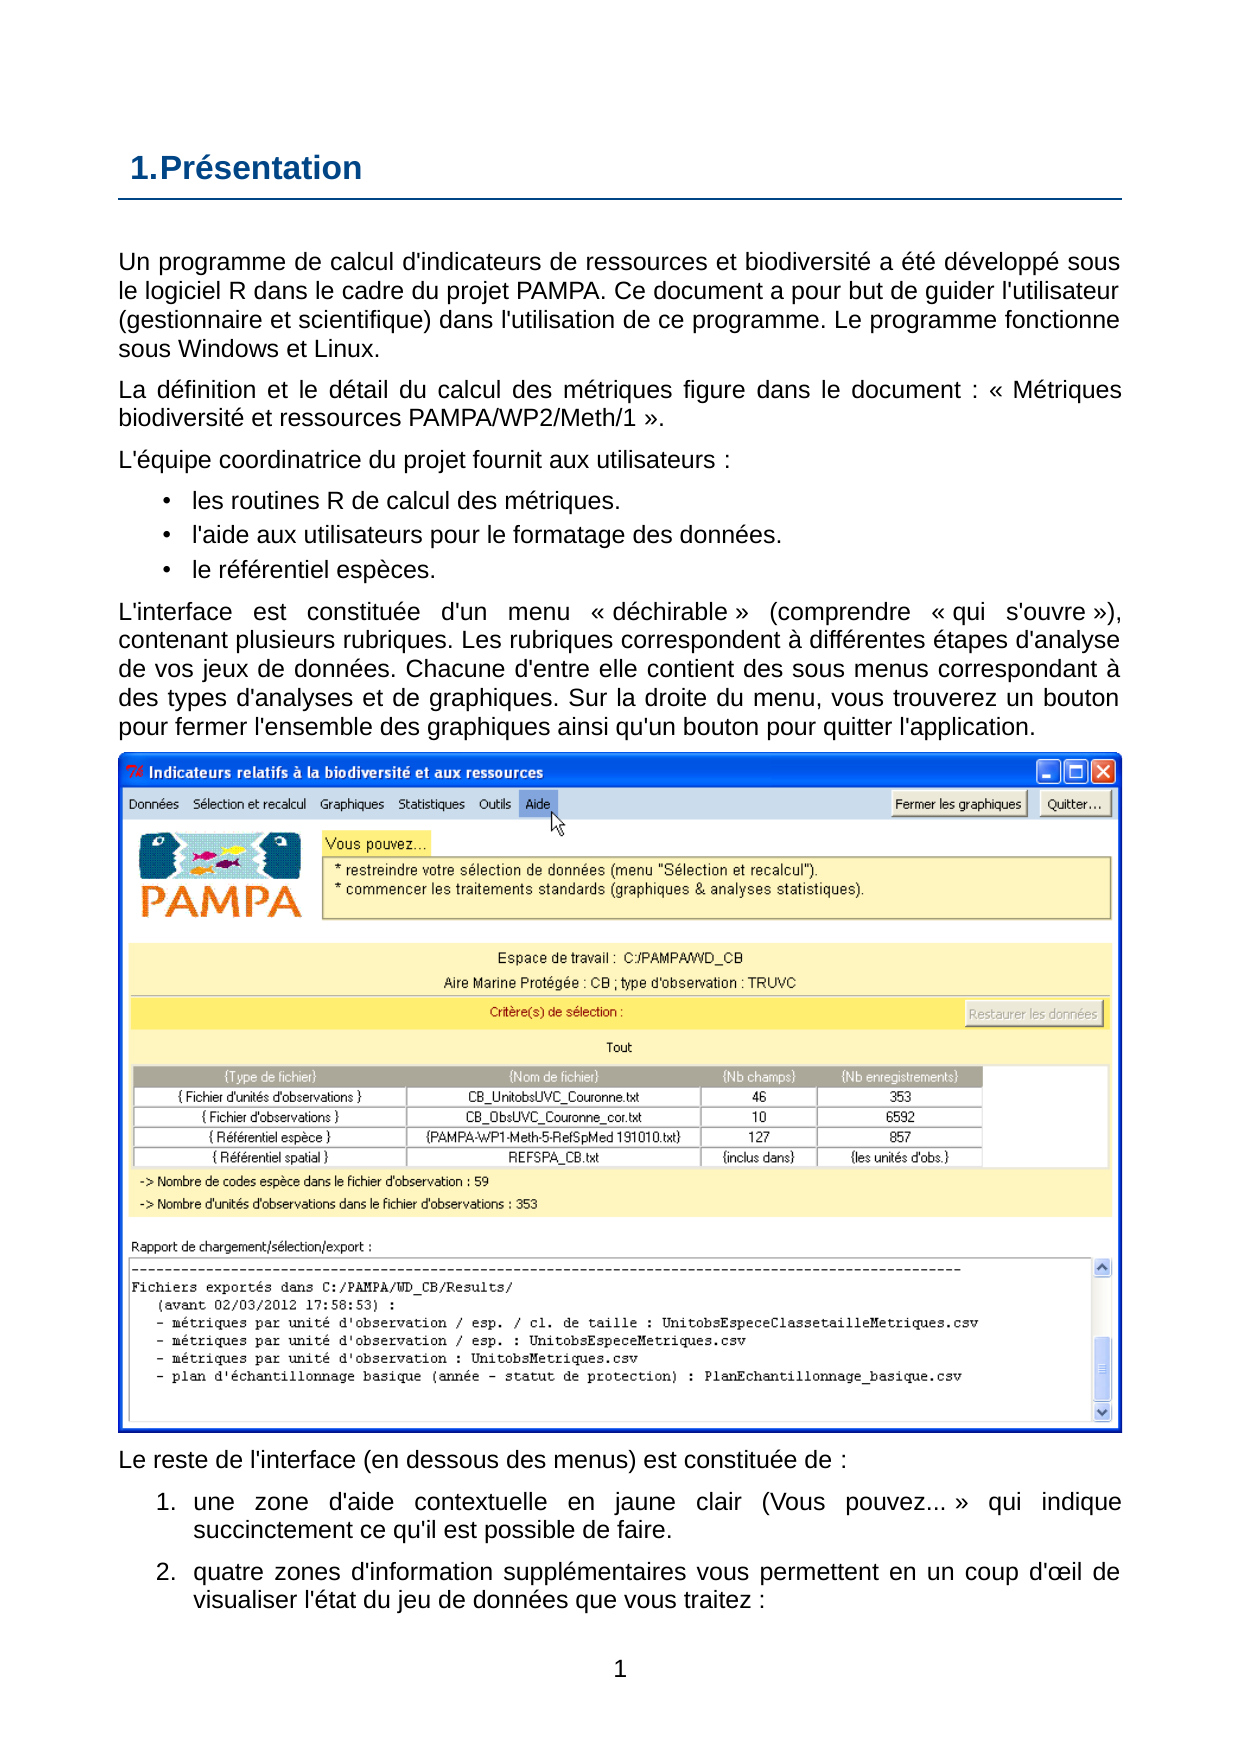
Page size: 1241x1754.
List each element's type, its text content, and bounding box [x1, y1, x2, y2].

list les routines R de calcul des métriques. [162, 486, 1122, 514]
list le référentiel espèces. [162, 555, 1122, 584]
text La définition et le détail du calcul des métriques figure dans le document : « Métriques biodiversité et ressources PAMPA/WP2/Meth/1 ». [118, 375, 1122, 432]
subtitle Présentation [118, 136, 1122, 198]
text Le reste de l'interface (en dessous des menus) est constituée de : [118, 1445, 1122, 1474]
text L'équipe coordinatrice du projet fournit aux utilisateurs : [118, 444, 1122, 473]
picture [118, 752, 1123, 1433]
list l'aide aux utilisateurs pour le formatage des données. [162, 521, 1122, 549]
list une zone d'aide contextuelle en jaune clair (Vous pouvez... » qui indique succinctement ce qu'il est possible de faire. [156, 1487, 1122, 1544]
text Un programme de calcul d'indicateurs de ressources et biodiversité a été développé sous le logiciel R dans le cadre du projet PAMPA. Ce document a pour but de guider l'utilisateur (gestionnaire et scientifique) dans l'utilisation de ce programme. Le programme fonctionne sous Windows et Linux. [118, 247, 1122, 362]
text L'interface est constituée d'un menu « déchirable » (comprendre « qui s'ouvre »), contenant plusieurs rubriques. Les rubriques correspondent à différentes étapes d'analyse de vos jeux de données. Chacune d'entre elle contient des sous menus correspondant à des types d'analyses et de graphiques. Sur la droite du menu, vous trouverez un bouton pour fermer l'ensemble des graphiques ainsi qu'un bouton pour quitter l'application. [118, 597, 1122, 740]
list quatre zones d'information supplémentaires vous permettent en un coup d'œil de visualiser l'état du jeu de données que vous traitez : [156, 1556, 1122, 1614]
